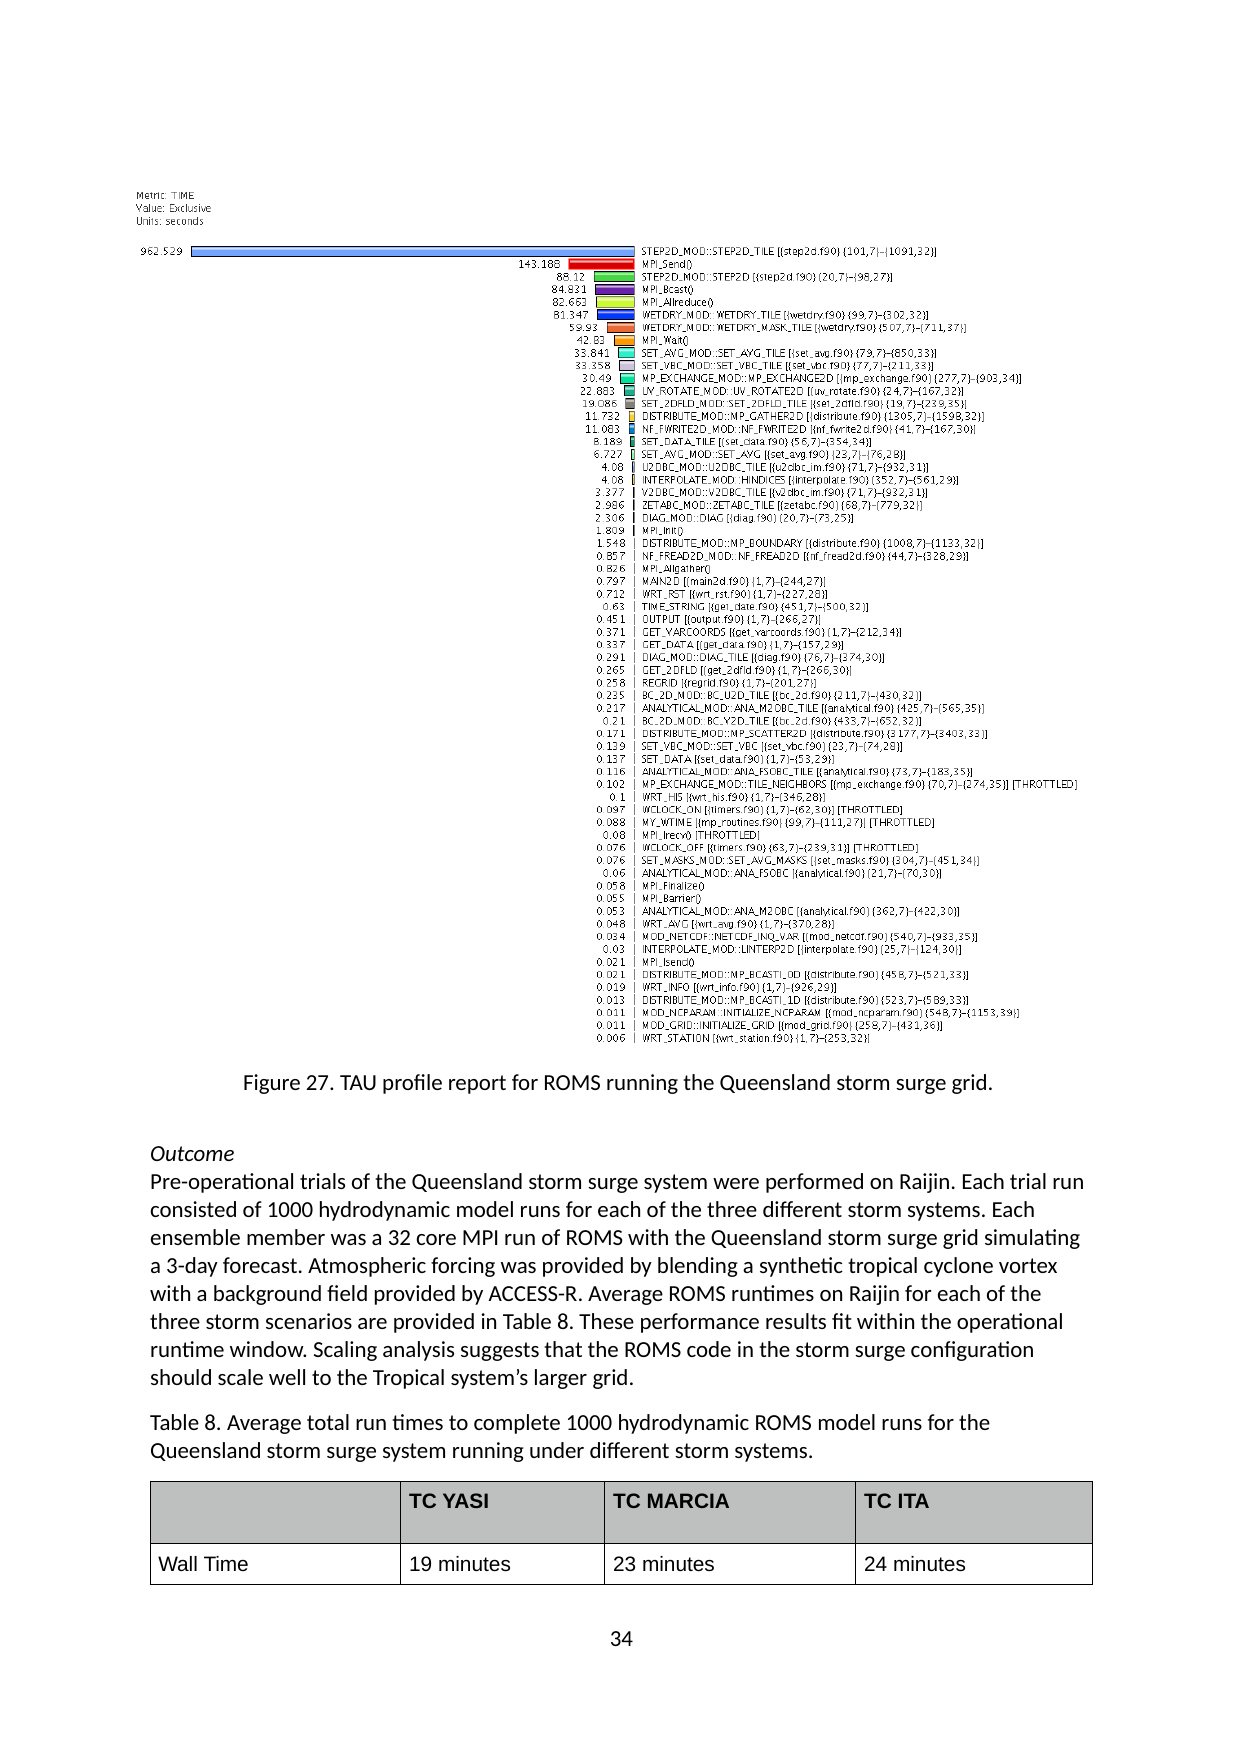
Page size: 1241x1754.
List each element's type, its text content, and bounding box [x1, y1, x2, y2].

table_cell 23 minutes [605, 1544, 855, 1584]
table_cell 19 minutes [401, 1544, 604, 1584]
table_header TC YASI [401, 1482, 604, 1542]
text Pre-operational trials of the Queensland storm surge system were performed on Raijin. Each trial run consisted of 1000 hydrodynamic model runs for each of the three different storm systems. Each ensemble member was a 32 core MPI run of ROMS with the Queensland storm surge grid simulating a 3-day forecast. Atmospheric forcing was provided by blending a synthetic tropical cyclone vortex with a background field provided by ACCESS-R. Average ROMS runtimes on Raijin for each of the three storm scenarios are provided in Table 8. These performance results fit within the operational runtime window. Scaling analysis suggests that the ROMS code in the storm surge configuration should scale well to the Tropical system’s larger grid. [150, 1167, 1092, 1391]
picture [135, 187, 1085, 1043]
text Table 8. Average total run times to complete 1000 hydrodynamic ROMS model runs for the Queensland storm surge system running under different storm systems. [150, 1408, 1092, 1464]
table_cell 24 minutes [856, 1544, 1092, 1584]
table_header [151, 1482, 400, 1542]
table_cell Wall Time [151, 1544, 400, 1584]
text Outcome [150, 1139, 1092, 1167]
table_header TC ITA [856, 1482, 1092, 1542]
table_header TC MARCIA [605, 1482, 855, 1542]
text Figure 27. TAU profile report for ROMS running the Queensland storm surge grid. [150, 150, 1092, 1096]
